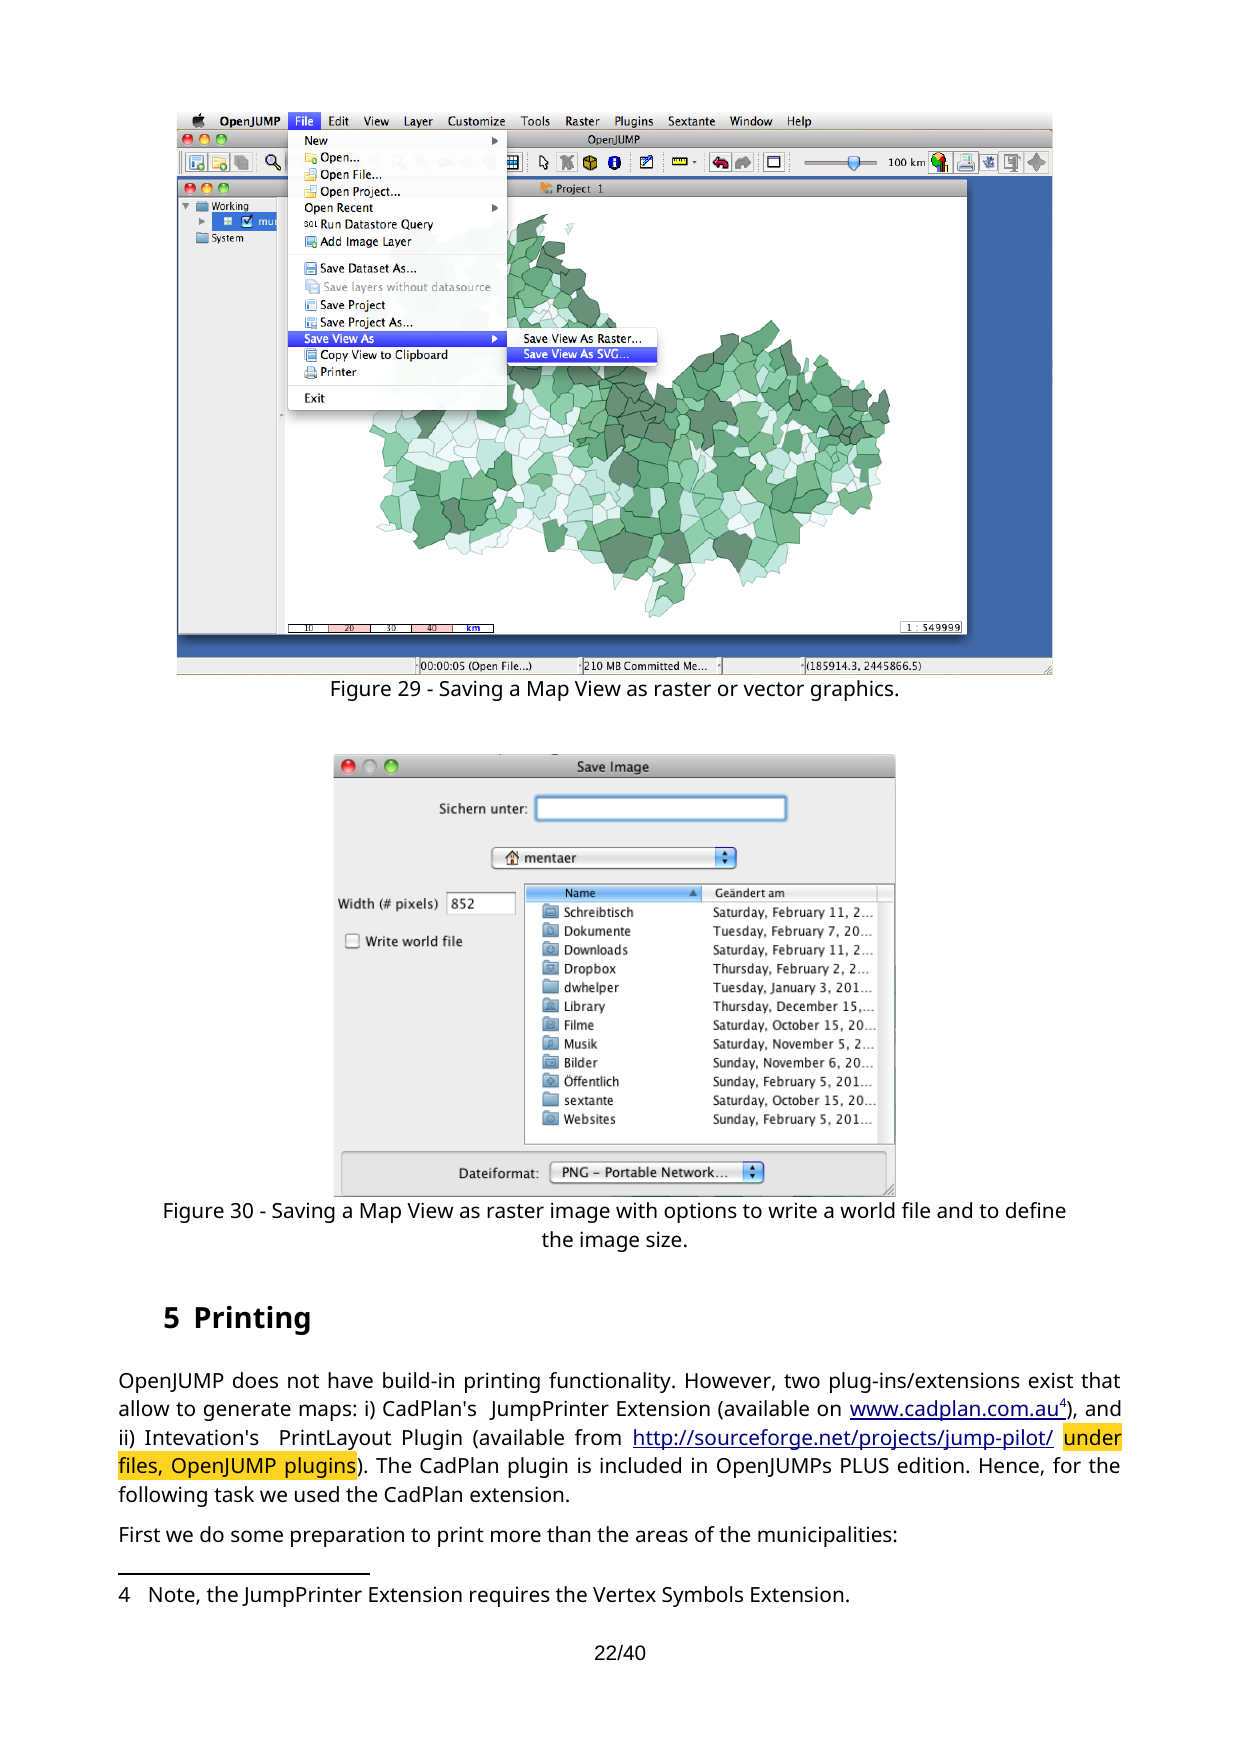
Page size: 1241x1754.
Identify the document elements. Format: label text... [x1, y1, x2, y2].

picture [333, 754, 896, 1197]
text First we do some preparation to print more than the areas of the municipalities: [118, 1521, 1122, 1549]
text OpenJUMP does not have build-in printing functionality. However, two plug-ins/extensions exist that allow to generate maps: i) CadPlan's JumpPrinter Extension (available on www.cadplan.com.au), and ii) Intevation's PrintLayout Plugin (available from http://sourceforge.net/projects/jump-pilot/ under files, OpenJUMP plugins). The CadPlan plugin is included in OpenJUMPs PLUS edition. Hence, for the following task we used the CadPlan extension. [118, 1366, 1122, 1508]
text Note, the JumpPrinter Extension requires the Vertex Symbols Extension. [118, 1580, 1122, 1608]
text Figure 30 - Saving a Map View as raster image with options to write a world file and to define the image size. [154, 767, 1075, 1253]
text Figure 29 - Saving a Map View as raster or vector graphics. [154, 125, 1075, 703]
picture [176, 112, 1053, 675]
list Printing [156, 1298, 1122, 1337]
